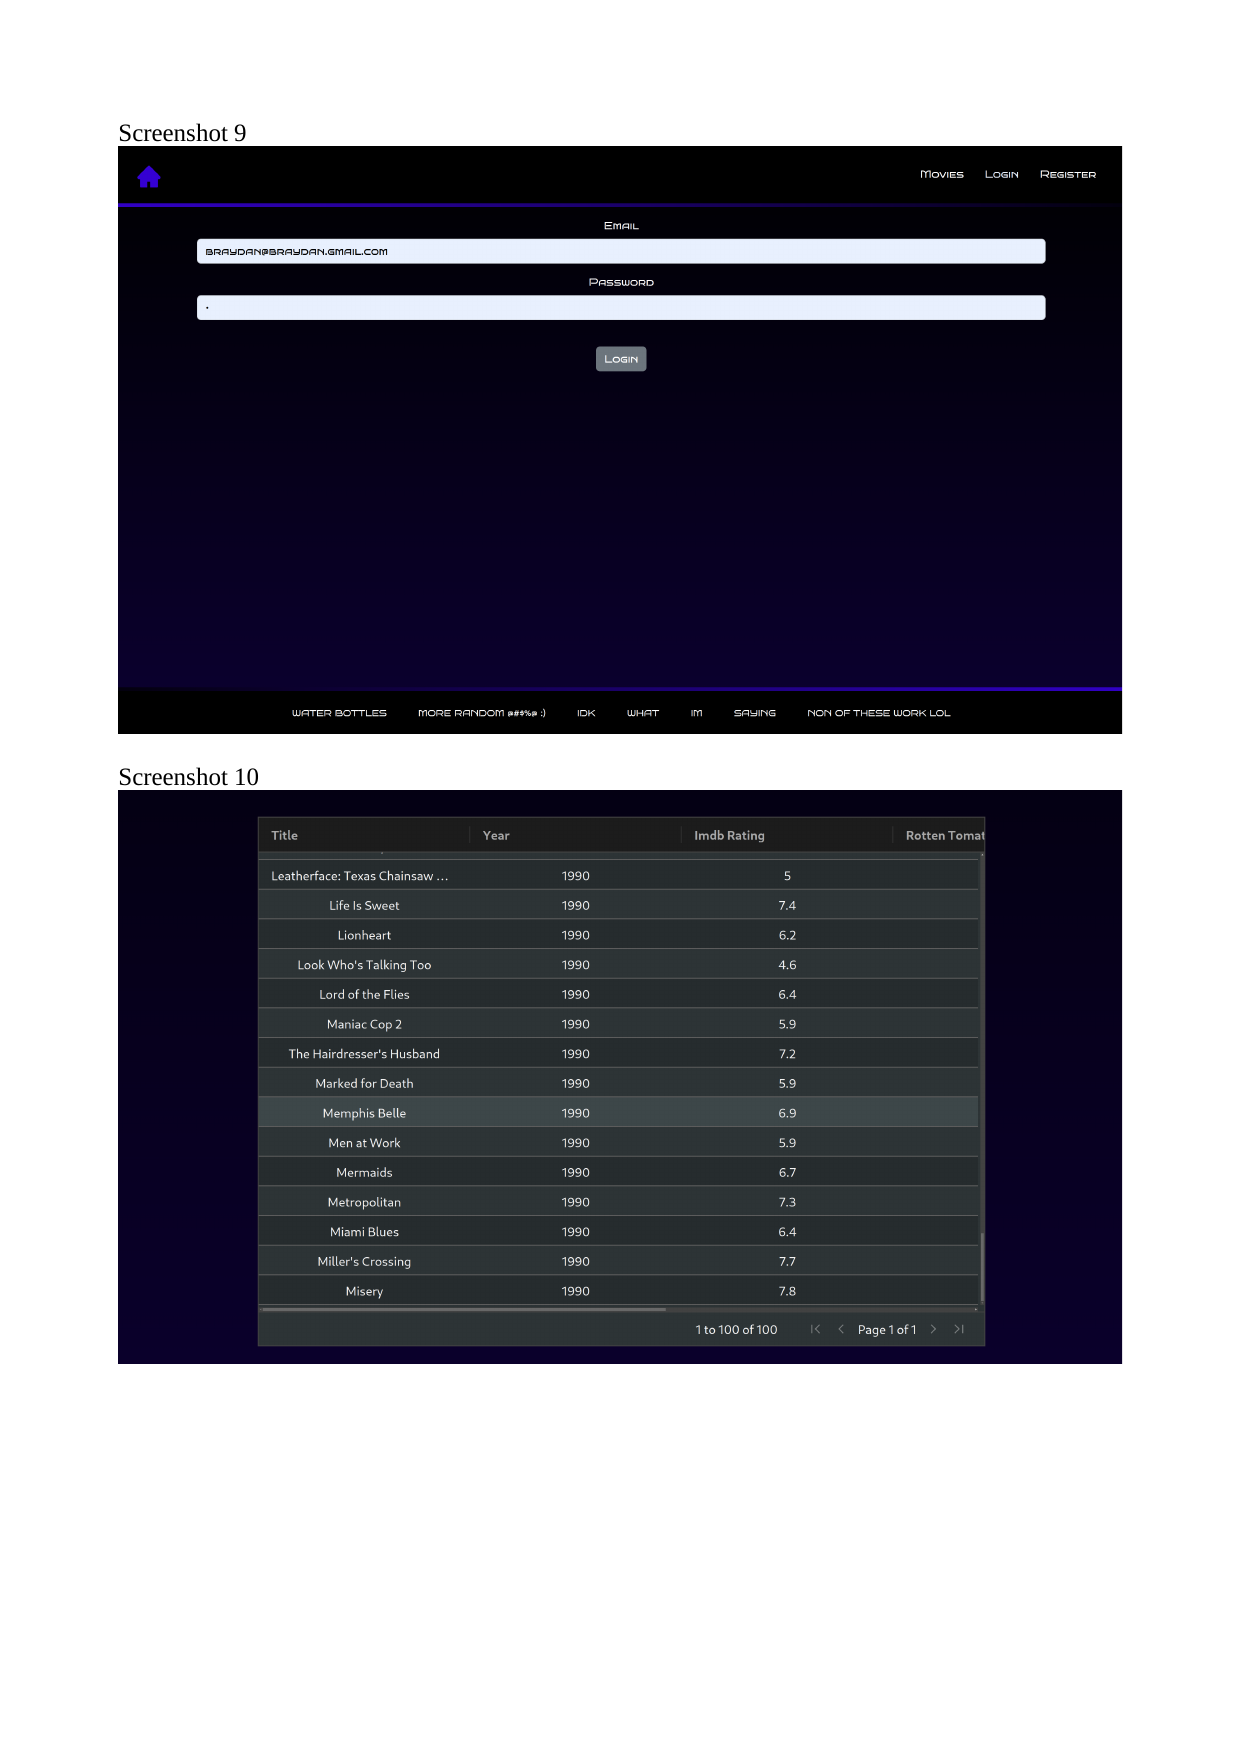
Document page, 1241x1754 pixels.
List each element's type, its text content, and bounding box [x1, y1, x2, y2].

picture [118, 146, 1123, 734]
picture [118, 790, 1123, 1364]
text Screenshot 10 [118, 762, 1122, 790]
text Screenshot 9 [118, 118, 1122, 146]
